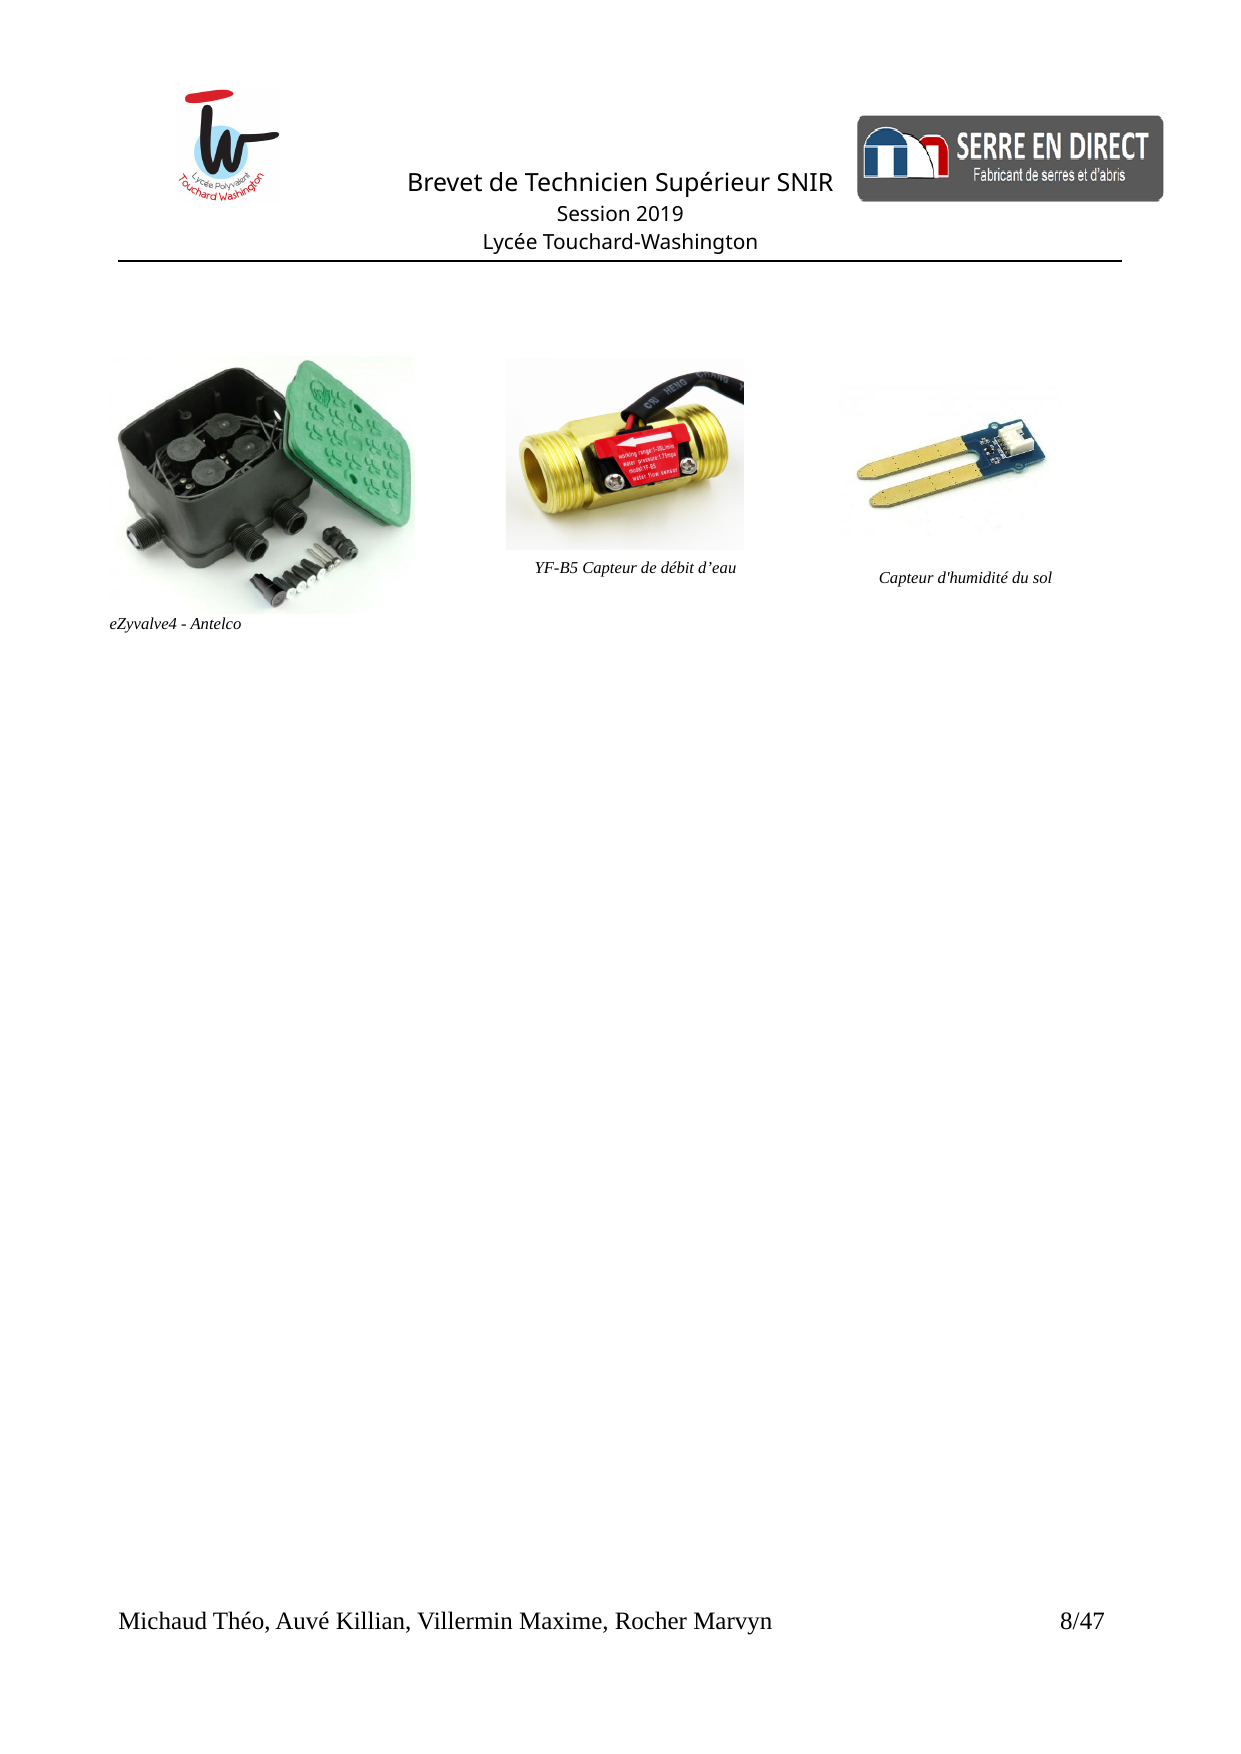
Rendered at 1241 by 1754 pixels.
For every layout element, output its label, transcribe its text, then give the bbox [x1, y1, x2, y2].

picture [109, 356, 415, 614]
picture [839, 361, 1065, 560]
text Capteur d'humidité du sol [825, 362, 1107, 589]
text YF-B5 Capteur de débit d’eau [489, 359, 783, 579]
picture [852, 113, 1167, 206]
picture [176, 86, 281, 203]
text eZyvalve4 - Antelco [109, 614, 415, 633]
picture [505, 358, 744, 550]
